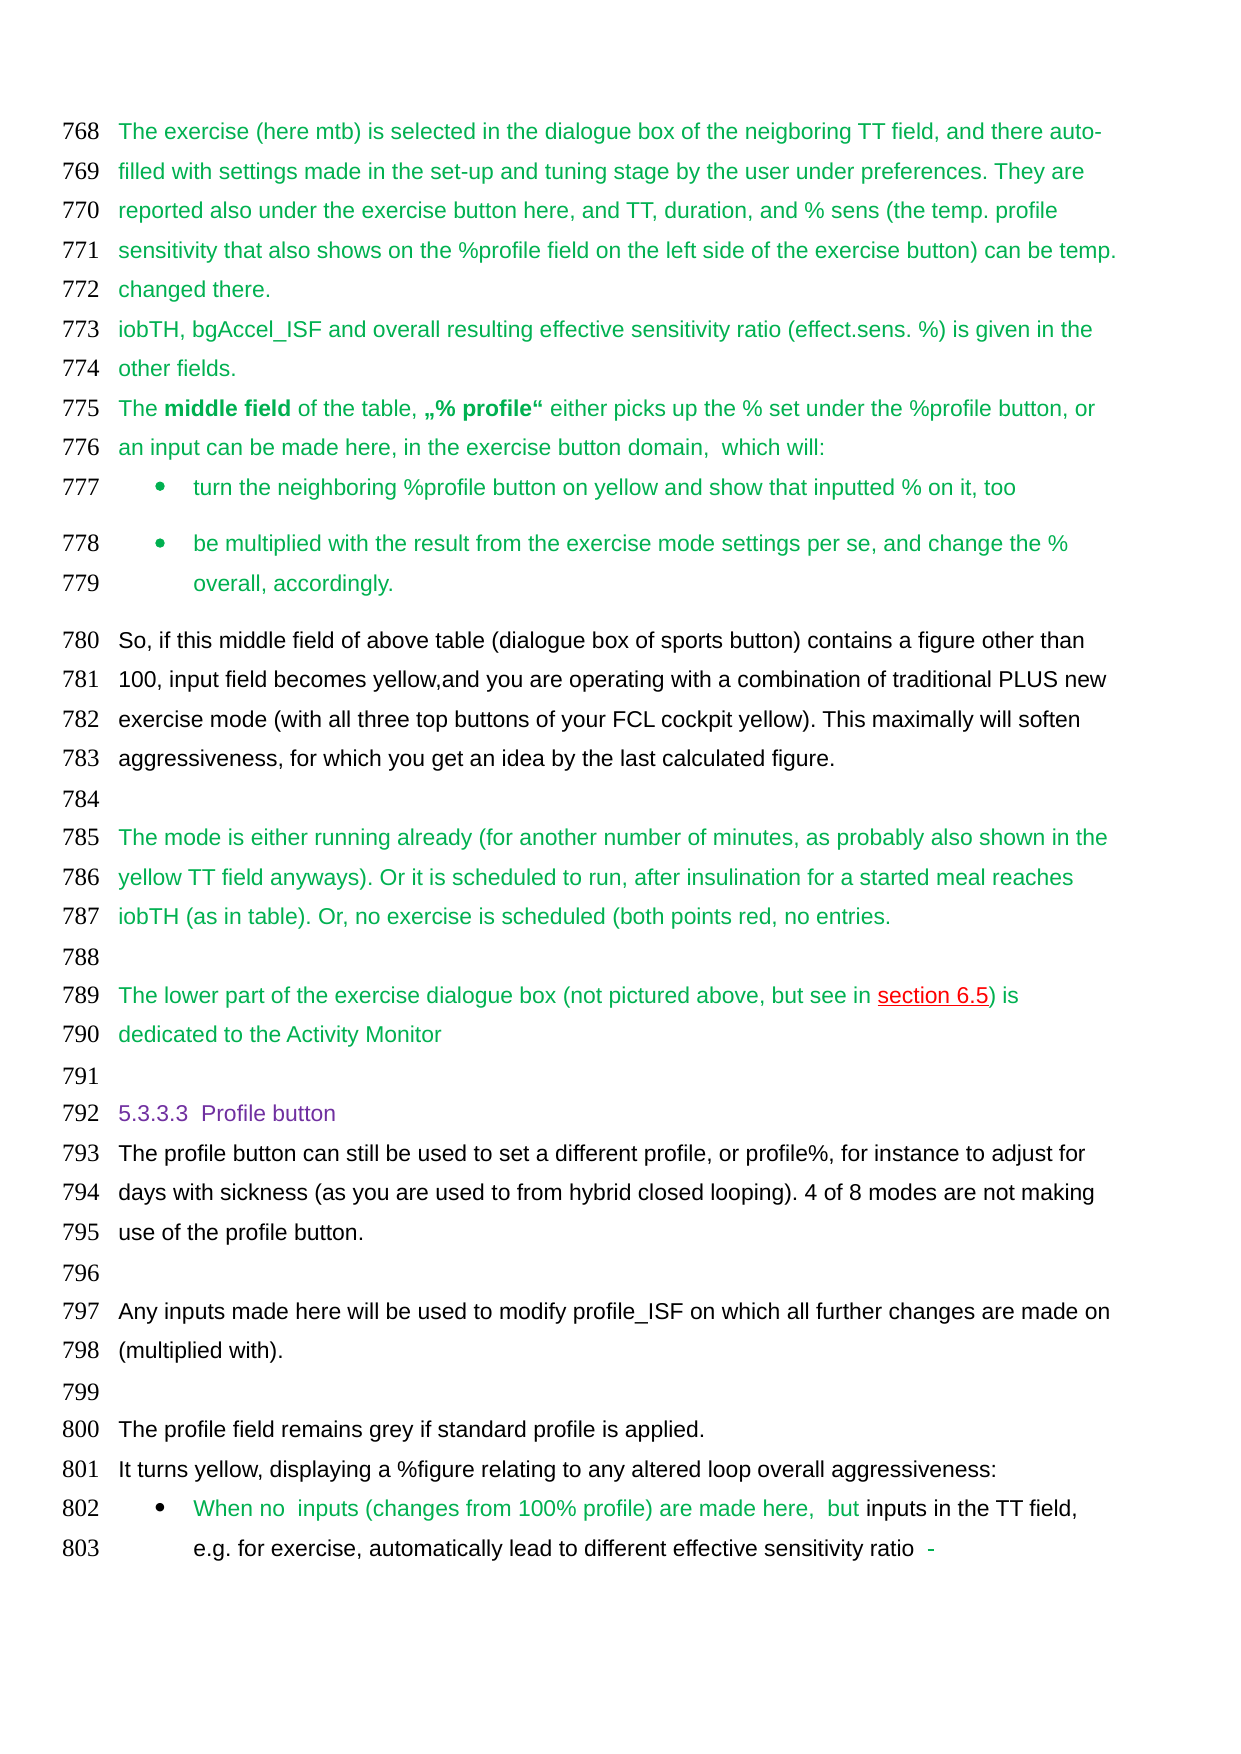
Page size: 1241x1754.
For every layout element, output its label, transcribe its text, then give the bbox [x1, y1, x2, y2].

list turn the neighboring %profile button on yellow and show that inputted % on it, too [156, 473, 1122, 500]
text The mode is either running already (for another number of minutes, as probably also shown in the yellow TT field anyways). Or it is scheduled to run, after insulination for a started meal reaches iobTH (as in table). Or, no exercise is scheduled (both points red, no entries. [118, 824, 1122, 929]
text It turns yellow, displaying a %figure relating to any altered loop overall aggressiveness: [118, 1456, 1122, 1482]
text The lower part of the exercise dialogue box (not pictured above, but see in section 6.5) is dedicated to the Activity Monitor [118, 982, 1122, 1048]
text The profile button can still be used to set a different profile, or profile%, for instance to adjust for days with sickness (as you are used to from hybrid closed looping). 4 of 8 modes are not making use of the profile button. [118, 1140, 1122, 1245]
list be multiplied with the result from the exercise mode settings per se, and change the % overall, accordingly. [156, 530, 1122, 597]
text 5.3.3.3 Profile button [118, 1100, 1122, 1127]
text Any inputs made here will be used to modify profile_ISF on which all further changes are made on (multiplied with). [118, 1298, 1122, 1363]
list When no inputs (changes from 100% profile) are made here, but inputs in the TT field, e.g. for exercise, automatically lead to different effective sensitivity ratio [156, 1495, 1122, 1561]
text The profile field remains grey if standard profile is applied. [118, 1416, 1122, 1442]
text The exercise (here mtb) is selected in the dialogue box of the neigboring TT field, and there auto- filled with settings made in the set-up and tuning stage by the user under preferences. They are reported also under the exercise button here, and TT, duration, and % sens (the temp. profile sensitivity that also shows on the %profile field on the left side of the exercise button) can be temp. changed there. [118, 118, 1122, 302]
text So, if this middle field of above table (dialogue box of sports button) contains a figure other than 100, input field becomes yellow,and you are operating with a combination of traditional PLUS new exercise mode (with all three top buttons of your FCL cockpit yellow). This maximally will soften aggressiveness, for which you get an idea by the last calculated figure. [118, 627, 1122, 771]
text iobTH, bgAccel_ISF and overall resulting effective sensitivity ratio (effect.sens. %) is given in the other fields. [118, 316, 1122, 381]
text The middle field of the table, „% profile“ either picks up the % set under the %profile button, or an input can be made here, in the exercise button domain, which will: [118, 394, 1122, 460]
